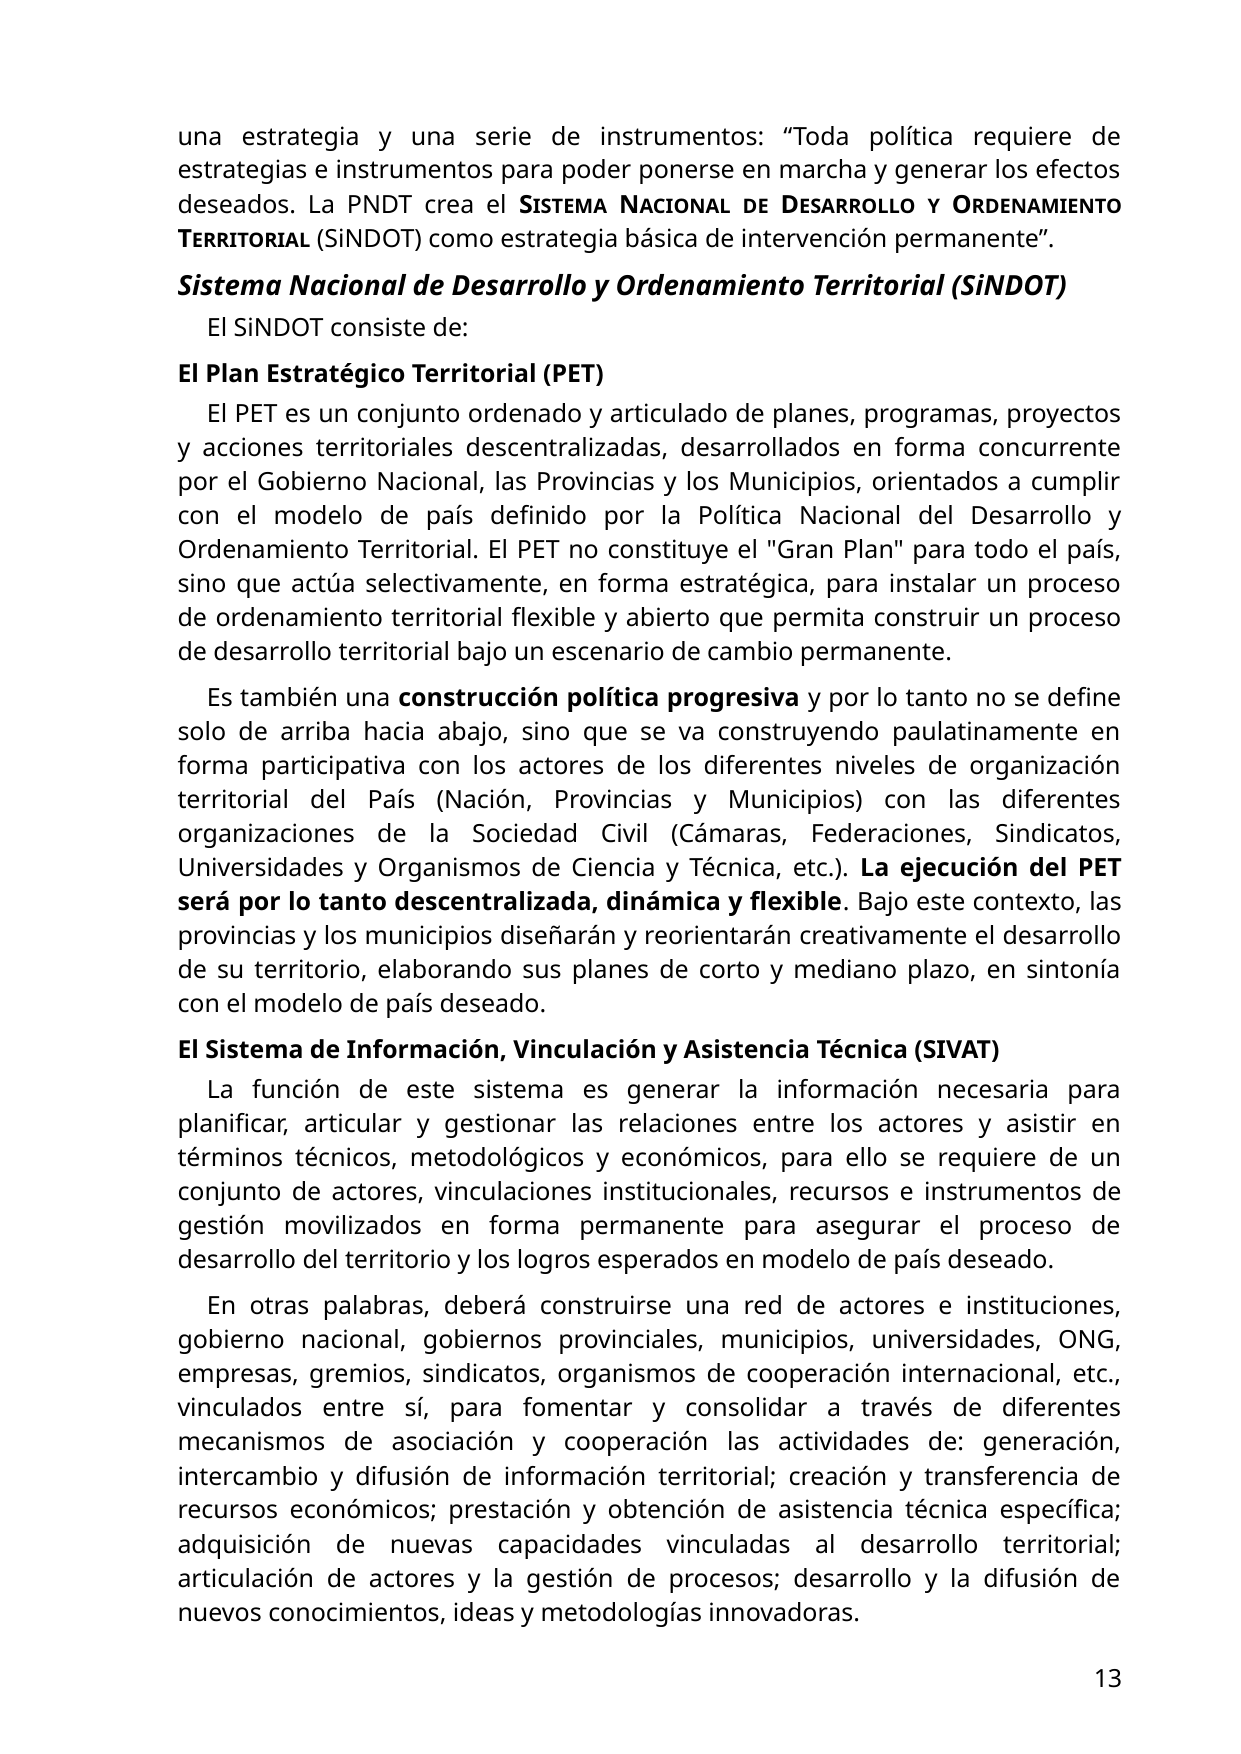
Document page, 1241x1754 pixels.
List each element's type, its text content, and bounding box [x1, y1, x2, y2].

text La función de este sistema es generar la información necesaria para planificar, articular y gestionar las relaciones entre los actores y asistir en términos técnicos, metodológicos y económicos, para ello se requiere de un conjunto de actores, vinculaciones institucionales, recursos e instrumentos de gestión movilizados en forma permanente para asegurar el proceso de desarrollo del territorio y los logros esperados en modelo de país deseado. [177, 1072, 1122, 1276]
text una estrategia y una serie de instrumentos: “Toda política requiere de estrategias e instrumentos para poder ponerse en marcha y generar los efectos deseados. La PNDT crea el Sistema Nacional de Desarrollo y Ordenamiento Territorial (SiNDOT) como estrategia básica de intervención permanente”. [177, 118, 1122, 254]
subtitle El Plan Estratégico Territorial (PET) [177, 356, 1122, 389]
text El PET es un conjunto ordenado y articulado de planes, programas, proyectos y acciones territoriales descentralizadas, desarrollados en forma concurrente por el Gobierno Nacional, las Provincias y los Municipios, orientados a cumplir con el modelo de país definido por la Política Nacional del Desarrollo y Ordenamiento Territorial. El PET no constituye el "Gran Plan" para todo el país, sino que actúa selectivamente, en forma estratégica, para instalar un proceso de ordenamiento territorial flexible y abierto que permita construir un proceso de desarrollo territorial bajo un escenario de cambio permanente. [177, 395, 1122, 668]
text En otras palabras, deberá construirse una red de actores e instituciones, gobierno nacional, gobiernos provinciales, municipios, universidades, ONG, empresas, gremios, sindicatos, organismos de cooperación internacional, etc., vinculados entre sí, para fomentar y consolidar a través de diferentes mecanismos de asociación y cooperación las actividades de: generación, intercambio y difusión de información territorial; creación y transferencia de recursos económicos; prestación y obtención de asistencia técnica específica; adquisición de nuevas capacidades vinculadas al desarrollo territorial; articulación de actores y la gestión de procesos; desarrollo y la difusión de nuevos conocimientos, ideas y metodologías innovadoras. [177, 1288, 1122, 1628]
subtitle Sistema Nacional de Desarrollo y Ordenamiento Territorial (SiNDOT) [177, 266, 1122, 304]
subtitle El Sistema de Información, Vinculación y Asistencia Técnica (SIVAT) [177, 1032, 1122, 1066]
text Es también una construcción política progresiva y por lo tanto no se define solo de arriba hacia abajo, sino que se va construyendo paulatinamente en forma participativa con los actores de los diferentes niveles de organización territorial del País (Nación, Provincias y Municipios) con las diferentes organizaciones de la Sociedad Civil (Cámaras, Federaciones, Sindicatos, Universidades y Organismos de Ciencia y Técnica, etc.). La ejecución del PET será por lo tanto descentralizada, dinámica y flexible. Bajo este contexto, las provincias y los municipios diseñarán y reorientarán creativamente el desarrollo de su territorio, elaborando sus planes de corto y mediano plazo, en sintonía con el modelo de país deseado. [177, 679, 1122, 1020]
text El SiNDOT consiste de: [177, 310, 1122, 344]
